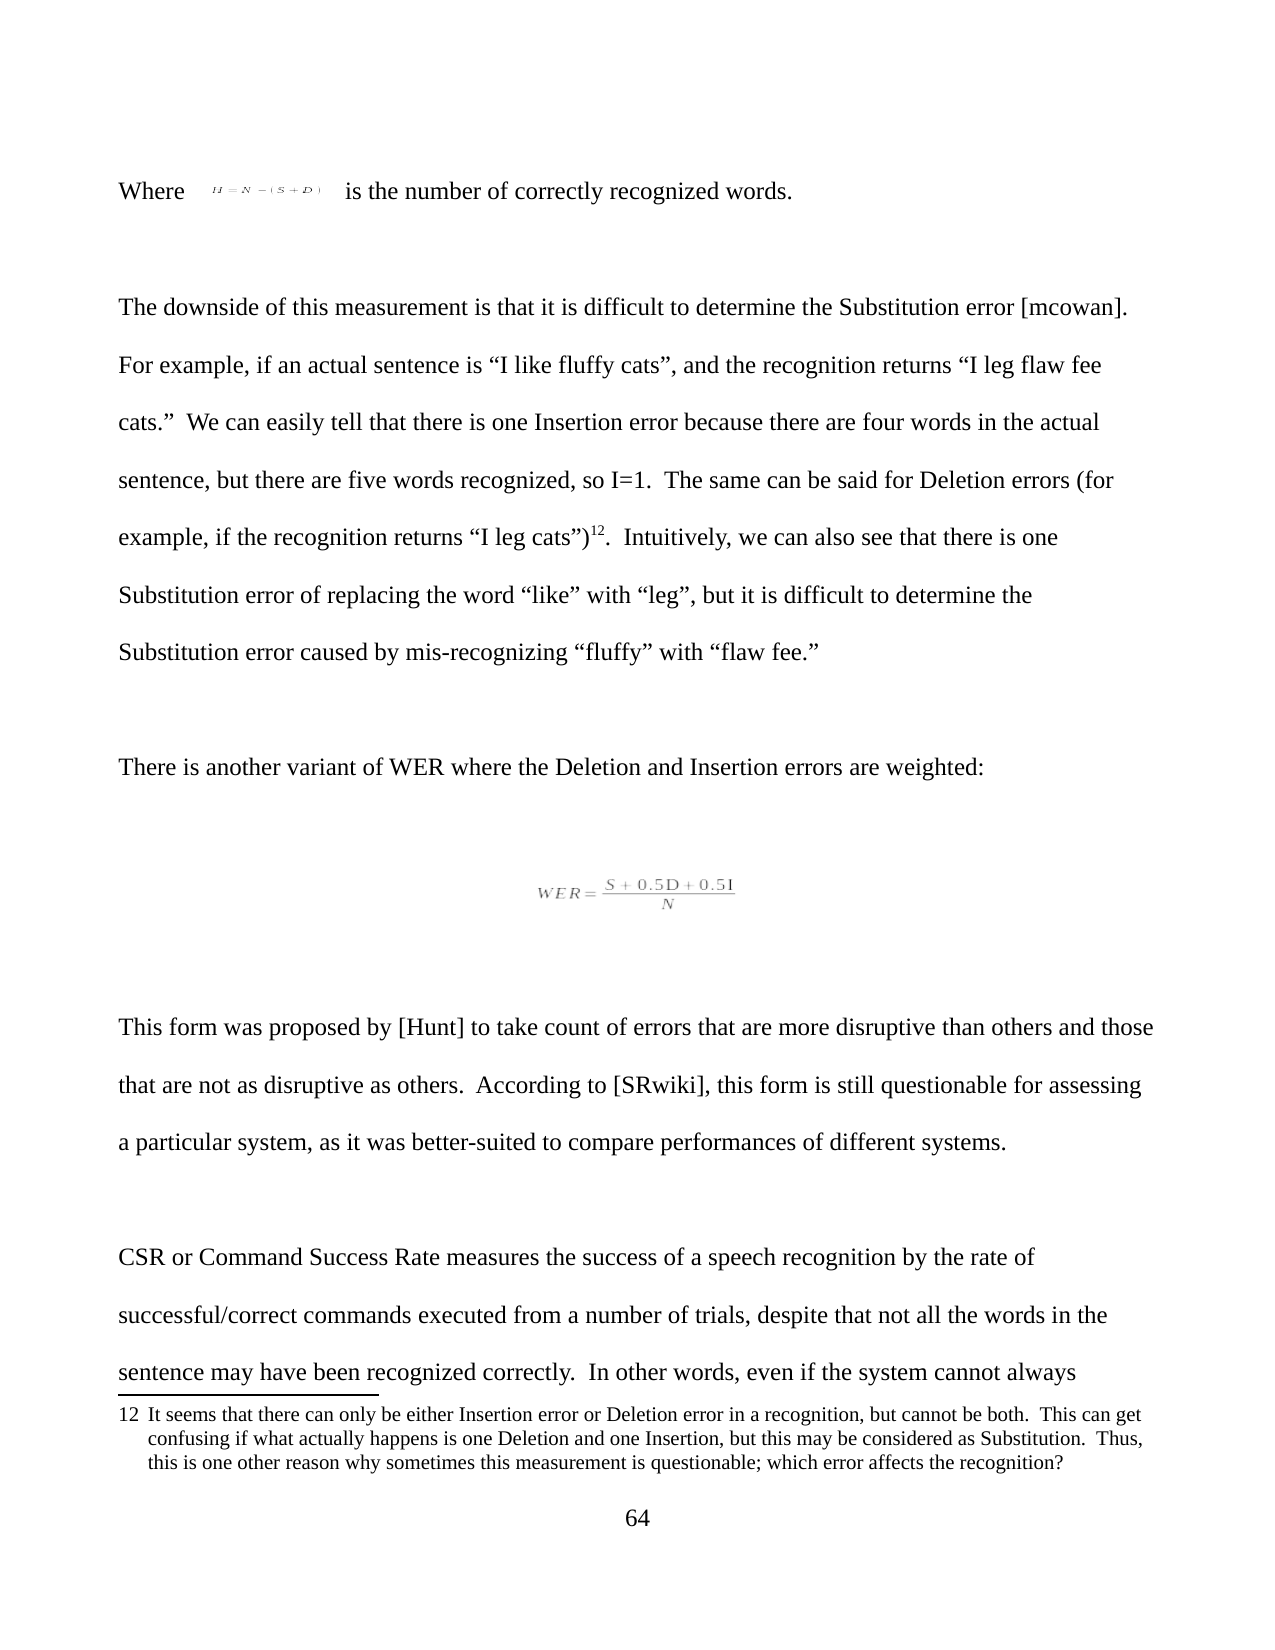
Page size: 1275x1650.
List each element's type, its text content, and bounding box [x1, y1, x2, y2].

text The downside of this measurement is that it is difficult to determine the Substitution error [mcowan]. For example, if an actual sentence is “I like fluffy cats”, and the recognition returns “I leg flaw fee cats.” We can easily tell that there is one Insertion error because there are four words in the actual sentence, but there are five words recognized, so I=1. The same can be said for Deletion errors (for example, if the recognition returns “I leg cats”). Intuitively, we can also see that there is one Substitution error of replacing the word “like” with “leg”, but it is difficult to determine the Substitution error caused by mis-recognizing “fluffy” with “flaw fee.” [118, 292, 1157, 666]
text is the number of correctly recognized words. [345, 176, 1157, 206]
text It seems that there can only be either Insertion error or Deletion error in a recognition, but cannot be both. This can get confusing if what actually happens is one Deletion and one Insertion, but this may be considered as Substitution. Thus, this is one other reason why sometimes this measurement is questionable; which error affects the recognition? [118, 1401, 1157, 1474]
text This form was proposed by [Hunt] to take count of errors that are more disruptive than others and those that are not as disruptive as others. According to [SRwiki], this form is still questionable for assessing a particular system, as it was better-suited to compare performances of different systems. [118, 1012, 1157, 1156]
text CSR or Command Success Rate measures the success of a speech recognition by the rate of successful/correct commands executed from a number of trials, despite that not all the words in the sentence may have been recognized correctly. In other words, even if the system cannot always [118, 1242, 1157, 1386]
text There is another variant of WER where the Deletion and Insertion errors are weighted: [118, 752, 1157, 781]
text Where [118, 176, 191, 206]
